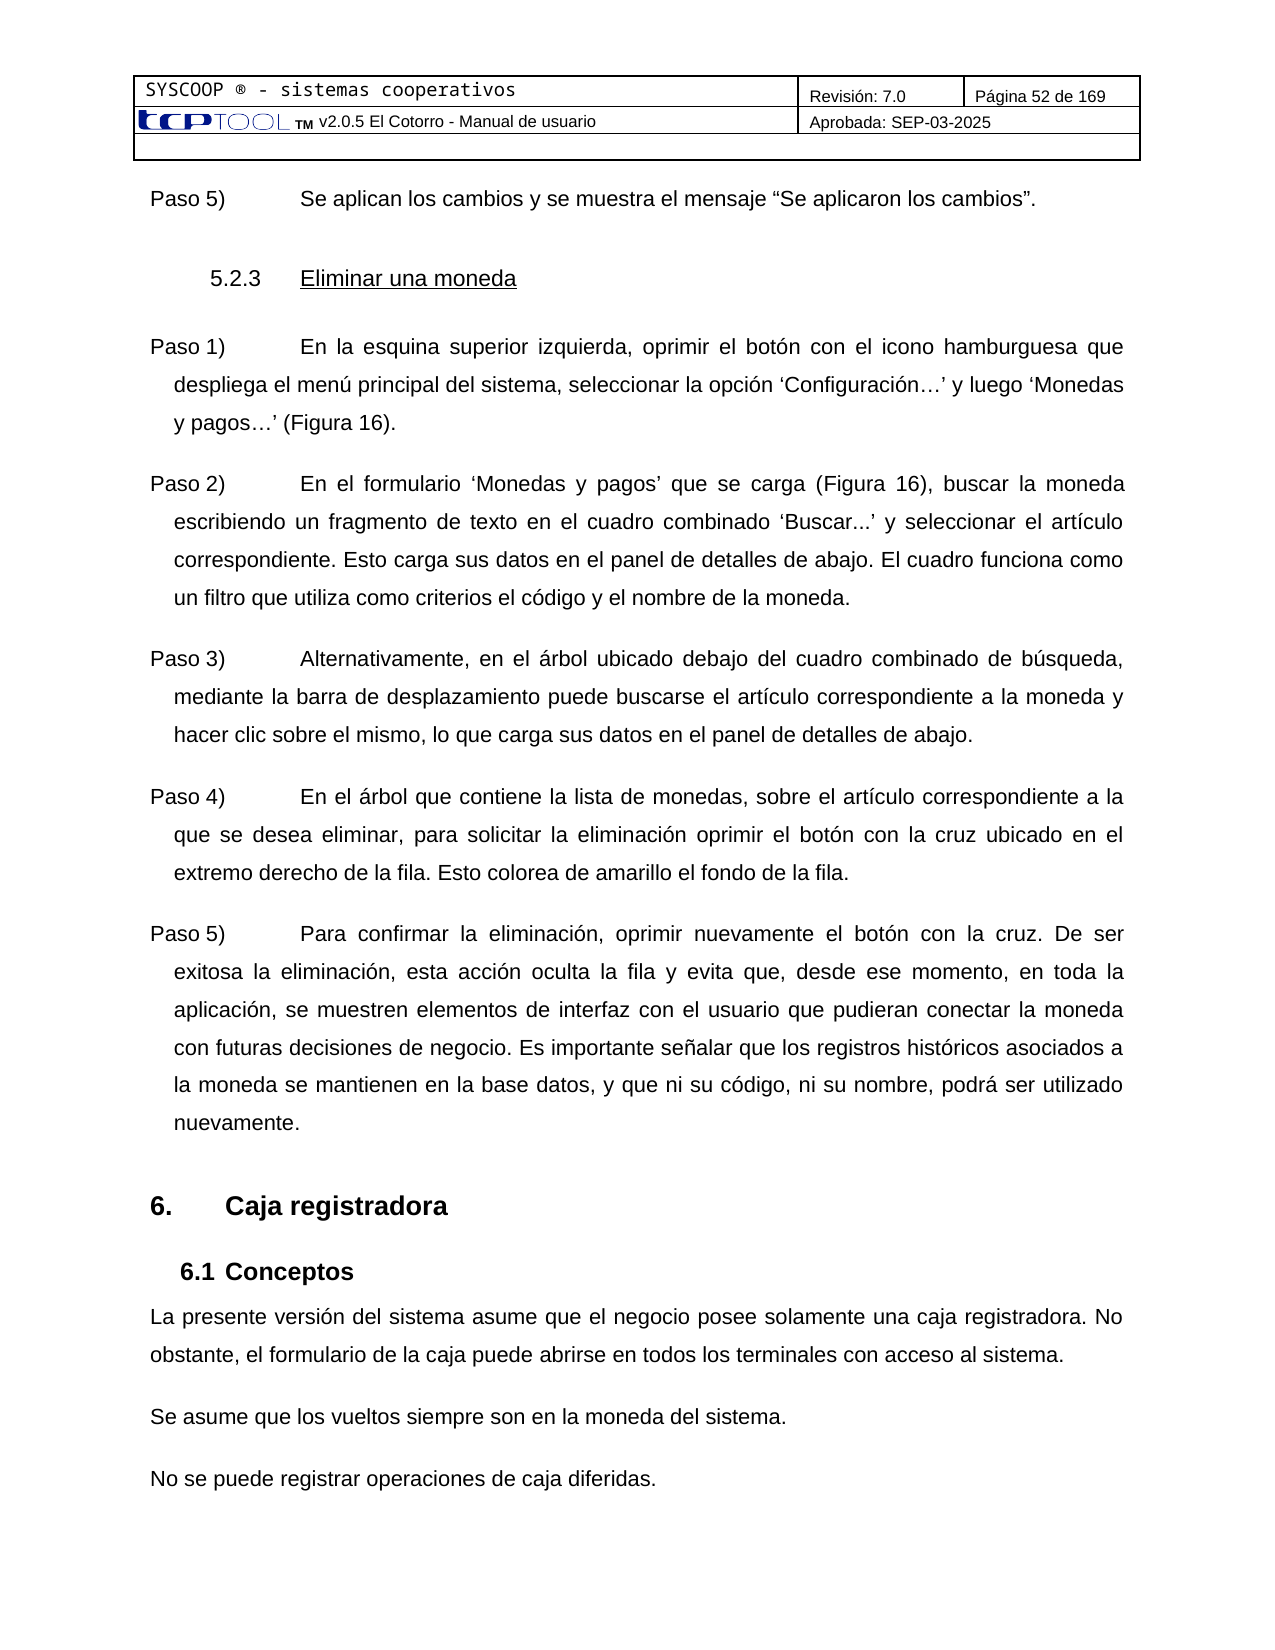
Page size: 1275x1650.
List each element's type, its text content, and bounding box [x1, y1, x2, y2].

list Alternativamente, en el árbol ubicado debajo del cuadro combinado de búsqueda, mediante la barra de desplazamiento puede buscarse el artículo correspondiente a la moneda y hacer clic sobre el mismo, lo que carga sus datos en el panel de detalles de abajo. [150, 646, 1125, 747]
text La presente versión del sistema asume que el negocio posee solamente una caja registradora. No obstante, el formulario de la caja puede abrirse en todos los terminales con acceso al sistema. [150, 1304, 1125, 1367]
subtitle Eliminar una moneda [210, 265, 1125, 292]
subtitle Conceptos [180, 1257, 1125, 1286]
list En la esquina superior izquierda, oprimir el botón con el icono hamburguesa que despliega el menú principal del sistema, seleccionar la opción ‘Configuración…’ y luego ‘Monedas y pagos…’ (Figura 16). [150, 334, 1125, 434]
list En el árbol que contiene la lista de monedas, sobre el artículo correspondiente a la que se desea eliminar, para solicitar la eliminación oprimir el botón con la cruz ubicado en el extremo derecho de la fila. Esto colorea de amarillo el fondo de la fila. [150, 784, 1125, 884]
list Se aplican los cambios y se muestra el mensaje “Se aplicaron los cambios”. [150, 186, 1125, 211]
text No se puede registrar operaciones de caja diferidas. [150, 1465, 1125, 1491]
list En el formulario ‘Monedas y pagos’ que se carga (Figura 16), buscar la moneda escribiendo un fragmento de texto en el cuadro combinado ‘Buscar...’ y seleccionar el artículo correspondiente. Esto carga sus datos en el panel de detalles de abajo. El cuadro funciona como un filtro que utiliza como criterios el código y el nombre de la moneda. [150, 471, 1125, 610]
text Se asume que los vueltos siempre son en la moneda del sistema. [150, 1404, 1125, 1429]
list Para confirmar la eliminación, oprimir nuevamente el botón con la cruz. De ser exitosa la eliminación, esta acción oculta la fila y evita que, desde ese momento, en toda la aplicación, se muestren elementos de interfaz con el usuario que pudieran conectar la moneda con futuras decisiones de negocio. Es importante señalar que los registros históricos asociados a la moneda se mantienen en la base datos, y que ni su código, ni su nombre, podrá ser utilizado nuevamente. [150, 921, 1125, 1135]
picture [138, 110, 290, 130]
subtitle Caja registradora [150, 1190, 1125, 1221]
